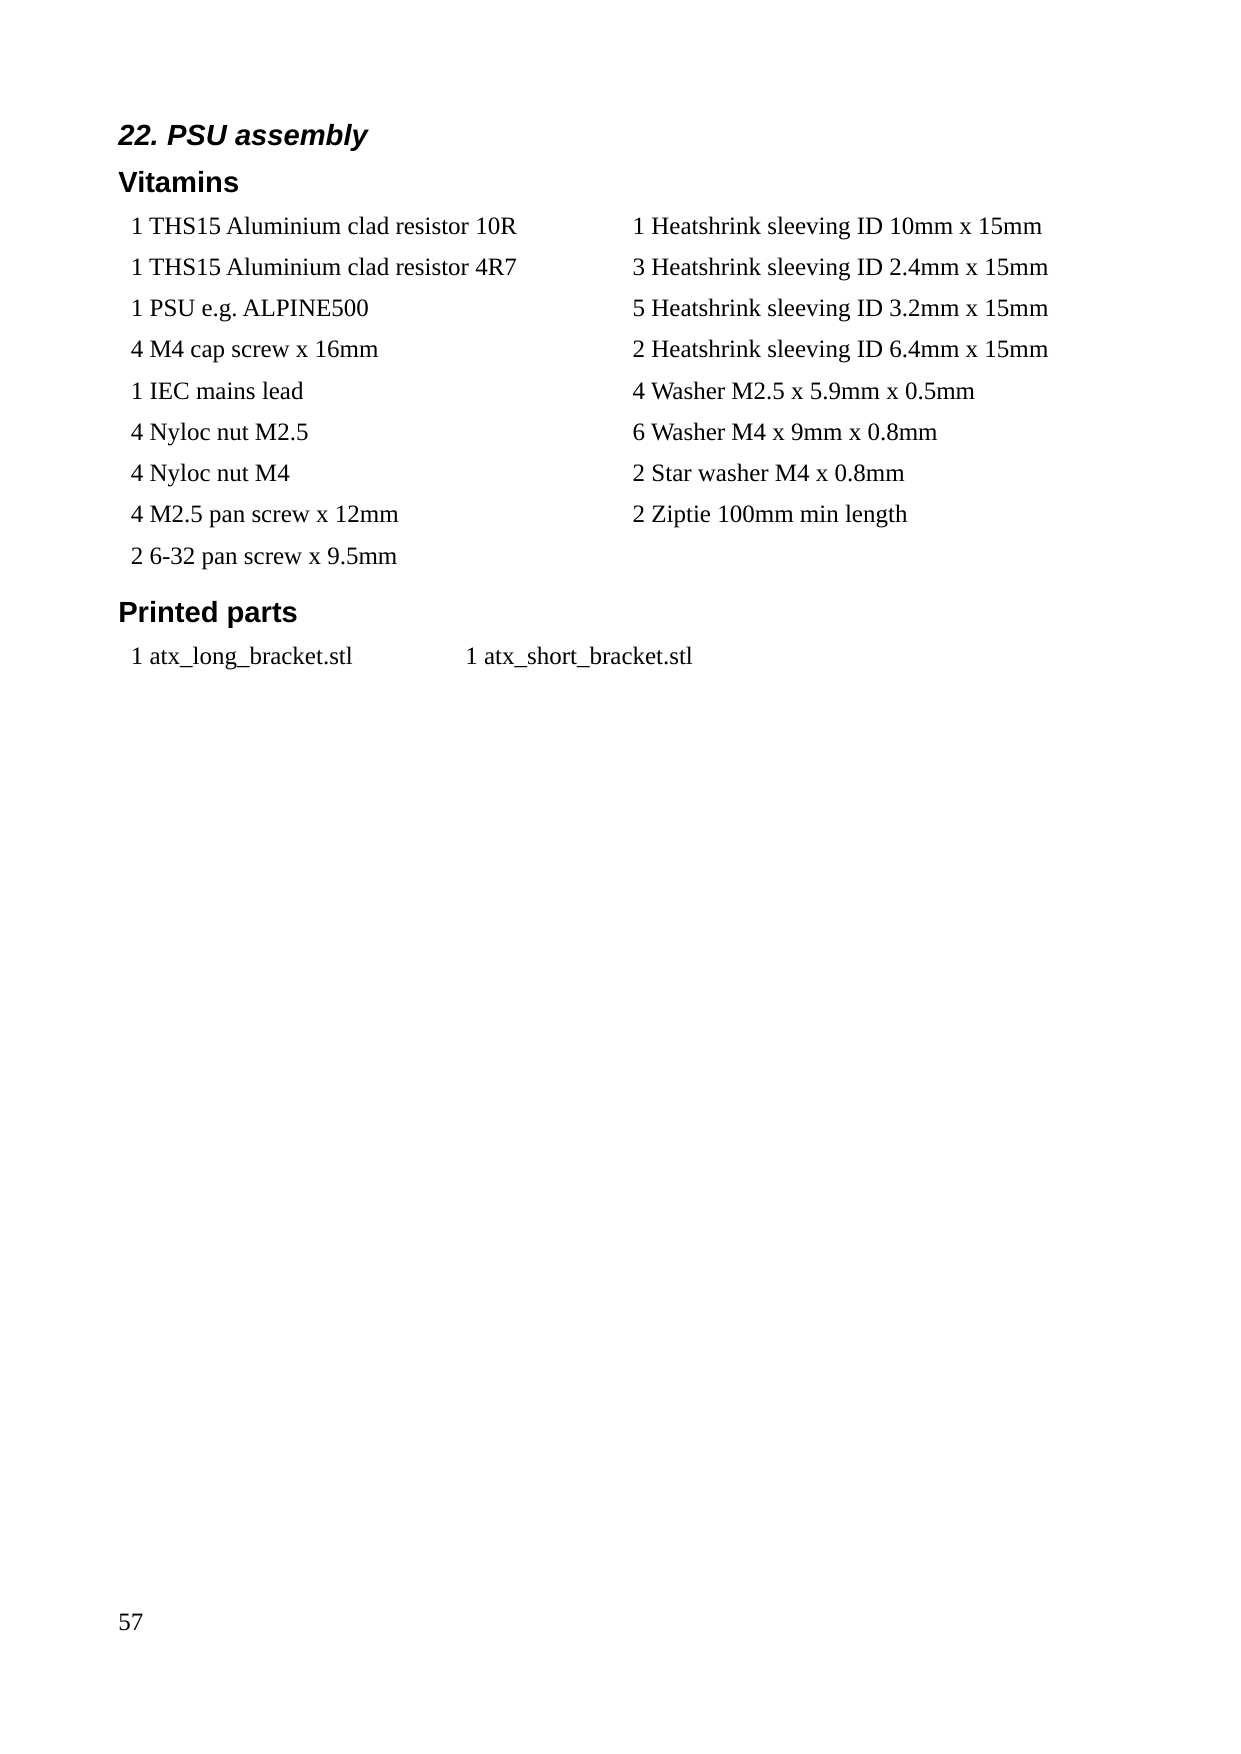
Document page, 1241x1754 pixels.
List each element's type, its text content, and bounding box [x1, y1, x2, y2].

subtitle Vitamins [118, 165, 1122, 199]
table_header [788, 641, 1122, 935]
table_header 1 THS15 Aluminium clad resistor 10R 1 THS15 Aluminium clad resistor 4R7 1 PSU e.g. ALPINE500 4 M4 cap screw x 16mm 1 IEC mains lead 4 Nyloc nut M2.5 4 Nyloc nut M4 4 M2.5 pan screw x 12mm 2 6-32 pan screw x 9.5mm [118, 211, 620, 582]
table_header 1 Heatshrink sleeving ID 10mm x 15mm 3 Heatshrink sleeving ID 2.4mm x 15mm 5 Heatshrink sleeving ID 3.2mm x 15mm 2 Heatshrink sleeving ID 6.4mm x 15mm 4 Washer M2.5 x 5.9mm x 0.5mm 6 Washer M4 x 9mm x 0.8mm 2 Star washer M4 x 0.8mm 2 Ziptie 100mm min length [620, 211, 1122, 582]
subtitle Printed parts [118, 596, 1122, 629]
subtitle PSU assembly [118, 118, 1122, 152]
table_header 1 atx_long_bracket.stl [118, 641, 453, 935]
table_header 1 atx_short_bracket.stl [453, 641, 787, 935]
